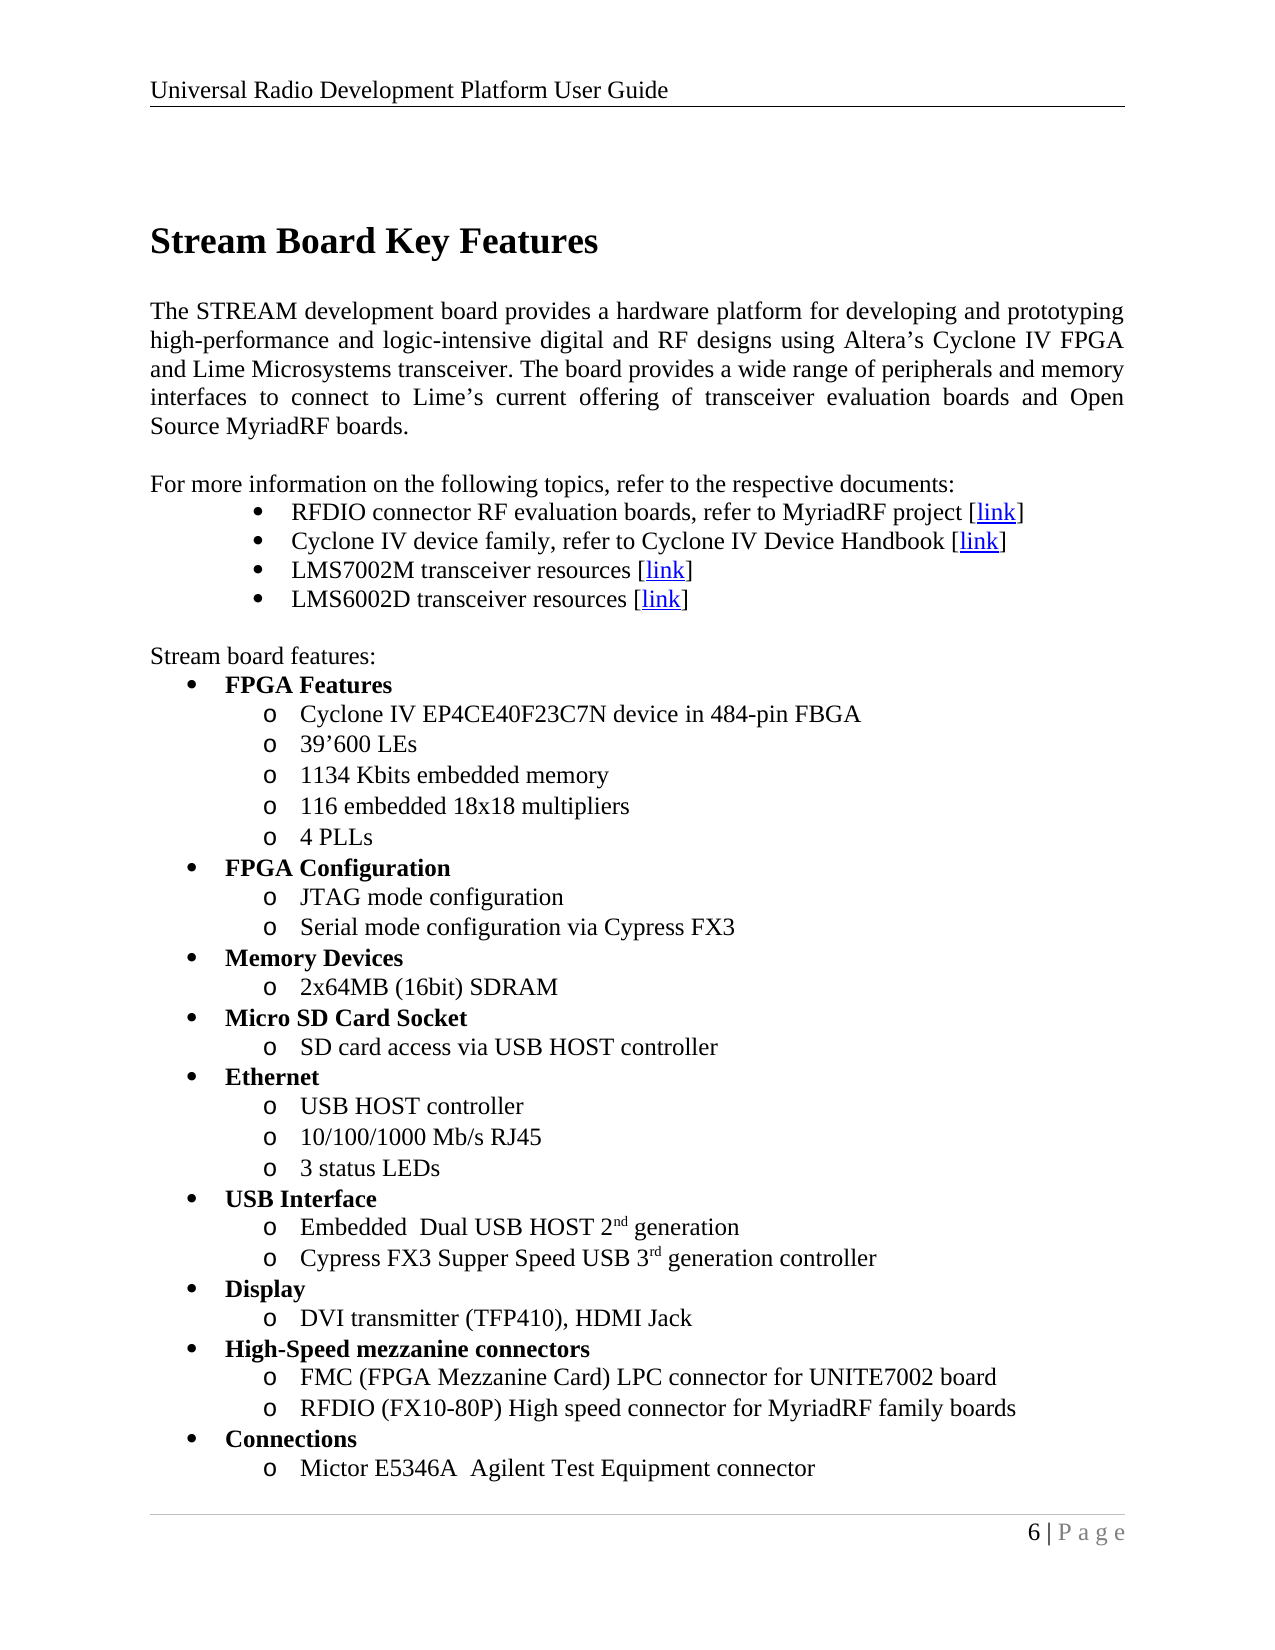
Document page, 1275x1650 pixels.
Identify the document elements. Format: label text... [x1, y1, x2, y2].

list Serial mode configuration via Cypress FX3 [262, 912, 1125, 943]
list LMS7002M transceiver resources [link] [253, 555, 1125, 584]
list FMC (FPGA Mezzanine Card) LPC connector for UNITE7002 board [262, 1362, 1125, 1393]
list Display [187, 1274, 1125, 1303]
list 4 PLLs [262, 822, 1125, 853]
list USB HOST controller [262, 1091, 1125, 1122]
list 39’600 LEs [262, 729, 1125, 760]
list USB Interface [187, 1184, 1125, 1212]
list RFDIO connector RF evaluation boards, refer to MyriadRF project [link] [253, 497, 1125, 526]
list FPGA Configuration [187, 853, 1125, 882]
list 116 embedded 18x18 multipliers [262, 791, 1125, 822]
list SD card access via USB HOST controller [262, 1032, 1125, 1062]
subtitle Stream Board Key Features [150, 218, 1125, 261]
list Cypress FX3 Supper Speed USB 3rd generation controller [262, 1243, 1125, 1274]
list Cyclone IV EP4CE40F23C7N device in 484-pin FBGA [262, 699, 1125, 729]
list Embedded Dual USB HOST 2nd generation [262, 1212, 1125, 1243]
list Micro SD Card Socket [187, 1003, 1125, 1032]
text For more information on the following topics, refer to the respective documents: [150, 469, 1125, 497]
list 2x64MB (16bit) SDRAM [262, 972, 1125, 1003]
list Cyclone IV device family, refer to Cyclone IV Device Handbook [link] [253, 526, 1125, 555]
list Ethernet [187, 1062, 1125, 1091]
list RFDIO (FX10-80P) High speed connector for MyriadRF family boards [262, 1393, 1125, 1424]
list Connections [187, 1424, 1125, 1453]
list 3 status LEDs [262, 1153, 1125, 1184]
list 1134 Kbits embedded memory [262, 760, 1125, 791]
list 10/100/1000 Mb/s RJ45 [262, 1122, 1125, 1153]
text Stream board features: [150, 641, 1125, 670]
list Mictor E5346A Agilent Test Equipment connector [262, 1453, 1125, 1484]
list High-Speed mezzanine connectors [187, 1334, 1125, 1362]
list FPGA Features [187, 670, 1125, 699]
list LMS6002D transceiver resources [link] [253, 584, 1125, 612]
text The STREAM development board provides a hardware platform for developing and prototyping high-performance and logic-intensive digital and RF designs using Altera’s Cyclone IV FPGA and Lime Microsystems transceiver. The board provides a wide range of peripherals and memory interfaces to connect to Lime’s current offering of transceiver evaluation boards and Open Source MyriadRF boards. [150, 296, 1125, 440]
list JTAG mode configuration [262, 882, 1125, 912]
list DVI transmitter (TFP410), HDMI Jack [262, 1303, 1125, 1334]
list Memory Devices [187, 943, 1125, 972]
